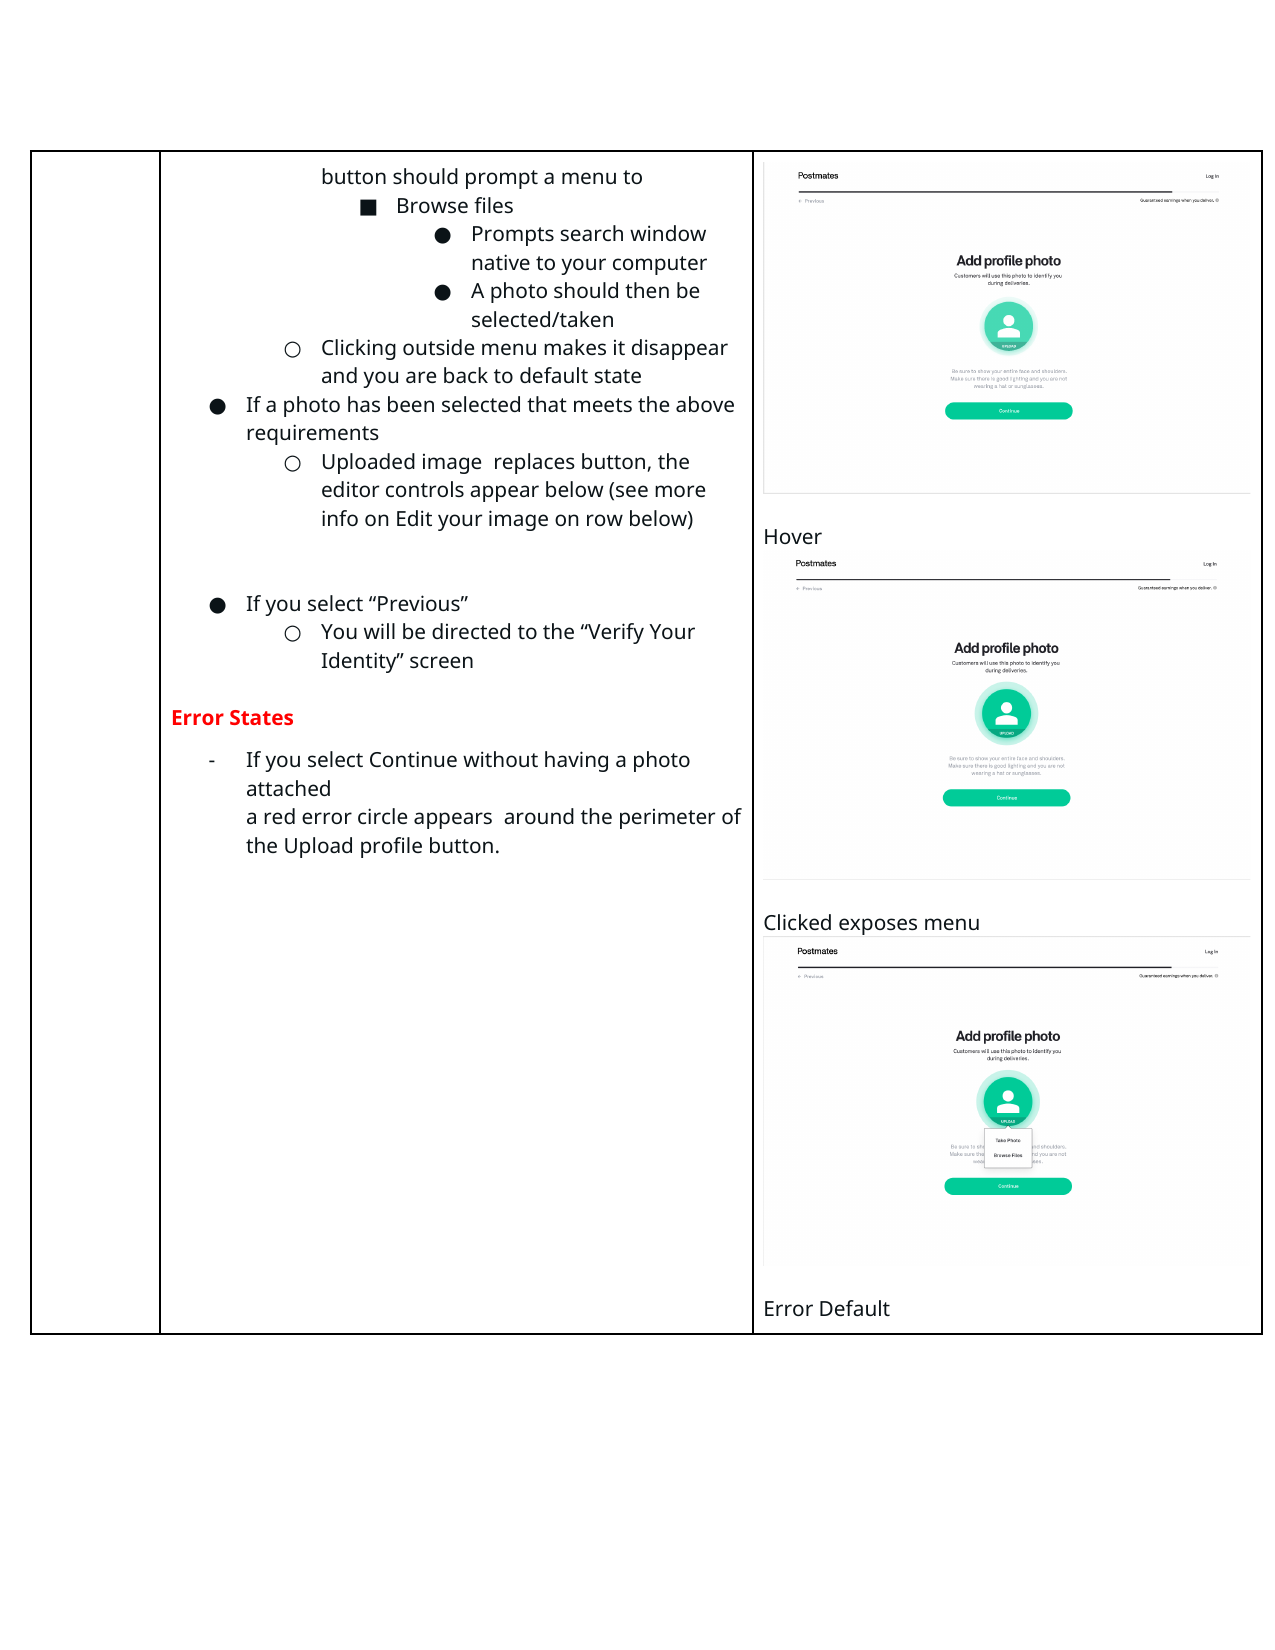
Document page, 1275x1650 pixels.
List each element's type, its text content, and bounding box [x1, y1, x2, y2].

table_cell [32, 152, 159, 1333]
picture [763, 162, 1251, 494]
picture [763, 936, 1251, 1266]
picture [763, 550, 1251, 880]
table_cell Hover Clicked exposes menu Error Default [754, 152, 1261, 1333]
table_cell button should prompt a menu to Browse files Prompts search window native to your computer A photo should then be selected/taken Clicking outside menu makes it disappear and you are back to default state If a photo has been selected that meets the above requirements Uploaded image replaces button, the editor controls appear below (see more info on Edit your image on row below) If you select “Previous” You will be directed to the “Verify Your Identity” screen Error States If you select Continue without having a photo attached a red error circle appears around the perimeter of the Upload profile button. [161, 152, 752, 1333]
